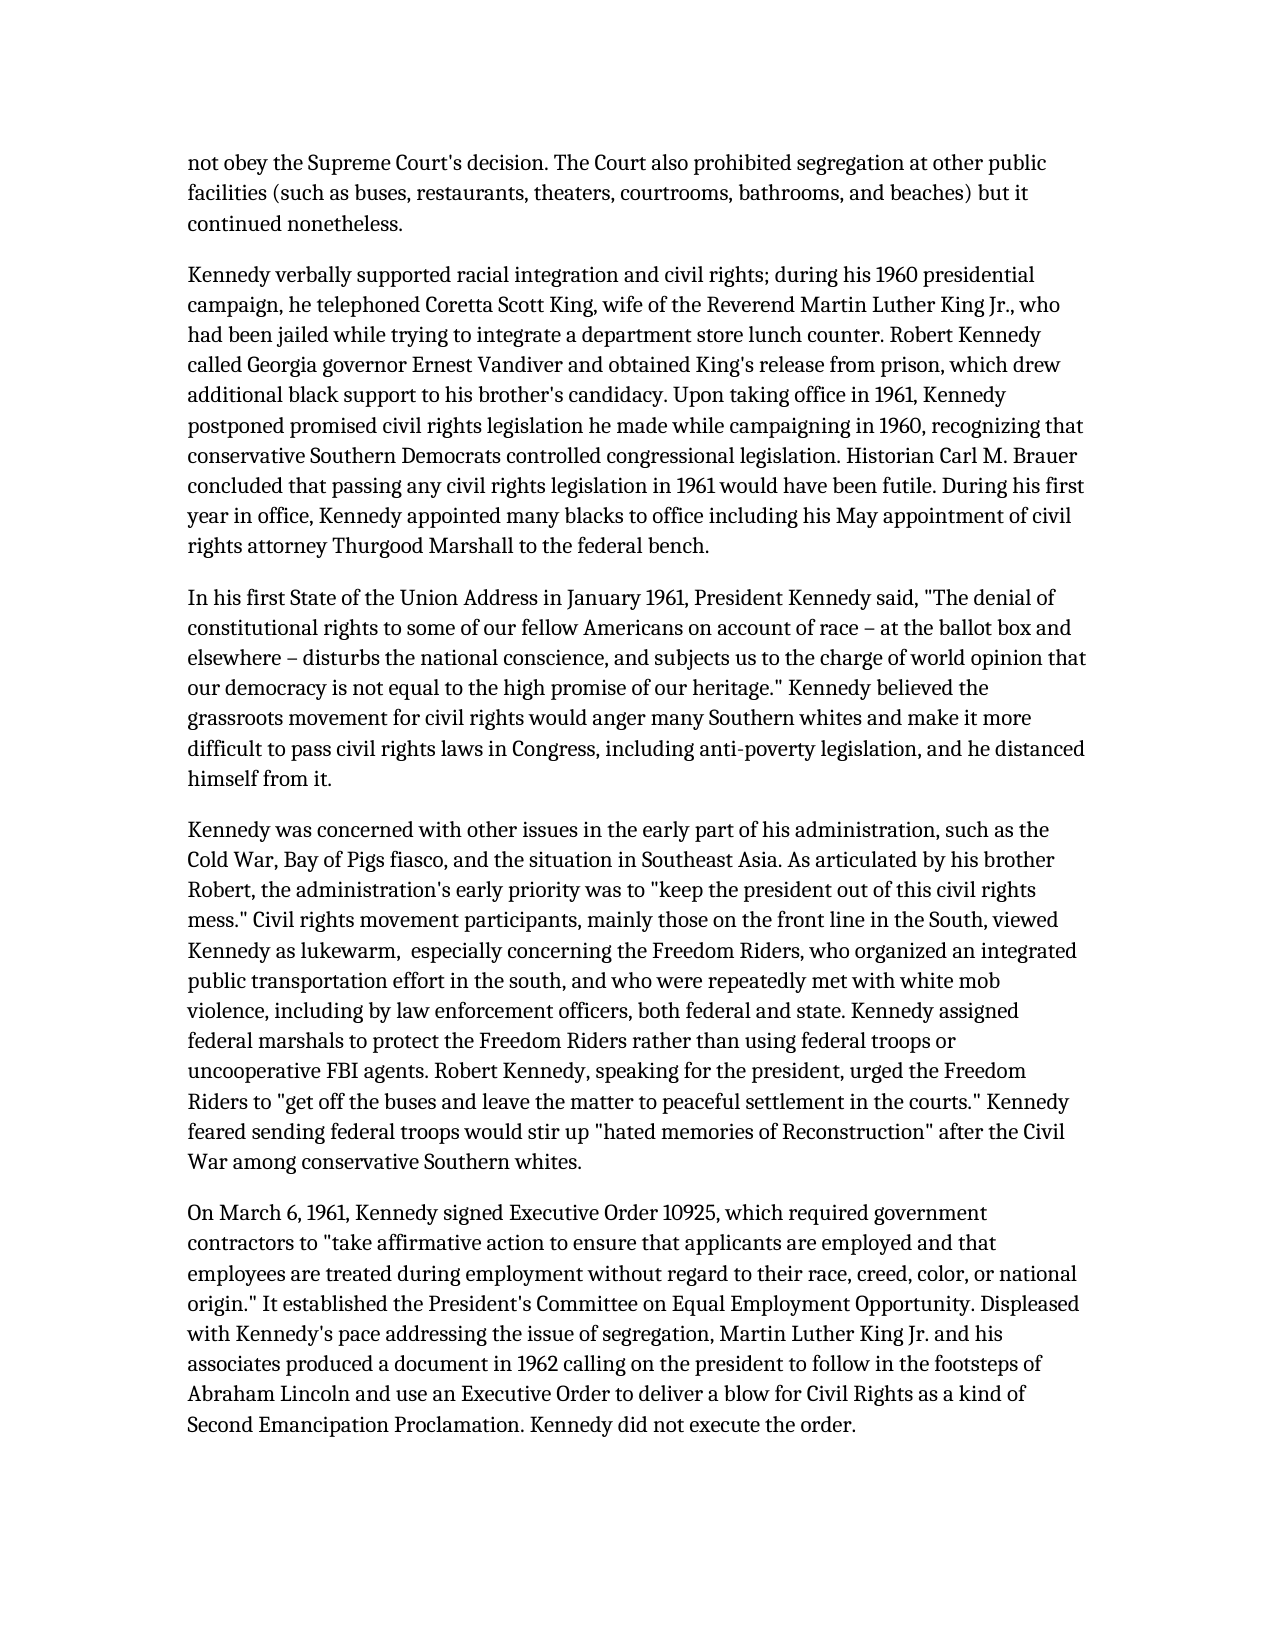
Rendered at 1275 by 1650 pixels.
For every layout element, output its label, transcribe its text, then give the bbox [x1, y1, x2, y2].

text Kennedy verbally supported racial integration and civil rights; during his 1960 presidential campaign, he telephoned Coretta Scott King, wife of the Reverend Martin Luther King Jr., who had been jailed while trying to integrate a department store lunch counter. Robert Kennedy called Georgia governor Ernest Vandiver and obtained King's release from prison, which drew additional black support to his brother's candidacy. Upon taking office in 1961, Kennedy postponed promised civil rights legislation he made while campaigning in 1960, recognizing that conservative Southern Democrats controlled congressional legislation. Historian Carl M. Brauer concluded that passing any civil rights legislation in 1961 would have been futile. During his first year in office, Kennedy appointed many blacks to office including his May appointment of civil rights attorney Thurgood Marshall to the federal bench. [187, 261, 1087, 560]
text On March 6, 1961, Kennedy signed Executive Order 10925, which required government contractors to "take affirmative action to ensure that applicants are employed and that employees are treated during employment without regard to their race, creed, color, or national origin." It established the President's Committee on Equal Employment Opportunity. Displeased with Kennedy's pace addressing the issue of segregation, Martin Luther King Jr. and his associates produced a document in 1962 calling on the president to follow in the footsteps of Abraham Lincoln and use an Executive Order to deliver a blow for Civil Rights as a kind of Second Emancipation Proclamation. Kennedy did not execute the order. [187, 1200, 1087, 1438]
text In his first State of the Union Address in January 1961, President Kennedy said, "The denial of constitutional rights to some of our fellow Americans on account of race – at the ballot box and elsewhere – disturbs the national conscience, and subjects us to the charge of world opinion that our democracy is not equal to the high promise of our heritage." Kennedy believed the grassroots movement for civil rights would anger many Southern whites and make it more difficult to pass civil rights laws in Congress, including anti-poverty legislation, and he distanced himself from it. [187, 584, 1087, 792]
text not obey the Supreme Court's decision. The Court also prohibited segregation at other public facilities (such as buses, restaurants, theaters, courtrooms, bathrooms, and beaches) but it continued nonetheless. [187, 150, 1087, 237]
text Kennedy was concerned with other issues in the early part of his administration, such as the Cold War, Bay of Pigs fiasco, and the situation in Southeast Asia. As articulated by his brother Robert, the administration's early priority was to "keep the president out of this civil rights mess." Civil rights movement participants, mainly those on the front line in the South, viewed Kennedy as lukewarm, especially concerning the Freedom Riders, who organized an integrated public transportation effort in the south, and who were repeatedly met with white mob violence, including by law enforcement officers, both federal and state. Kennedy assigned federal marshals to protect the Freedom Riders rather than using federal troops or uncooperative FBI agents. Robert Kennedy, speaking for the president, urged the Freedom Riders to "get off the buses and leave the matter to peaceful settlement in the courts." Kennedy feared sending federal troops would stir up "hated memories of Reconstruction" after the Civil War among conservative Southern whites. [187, 817, 1087, 1175]
